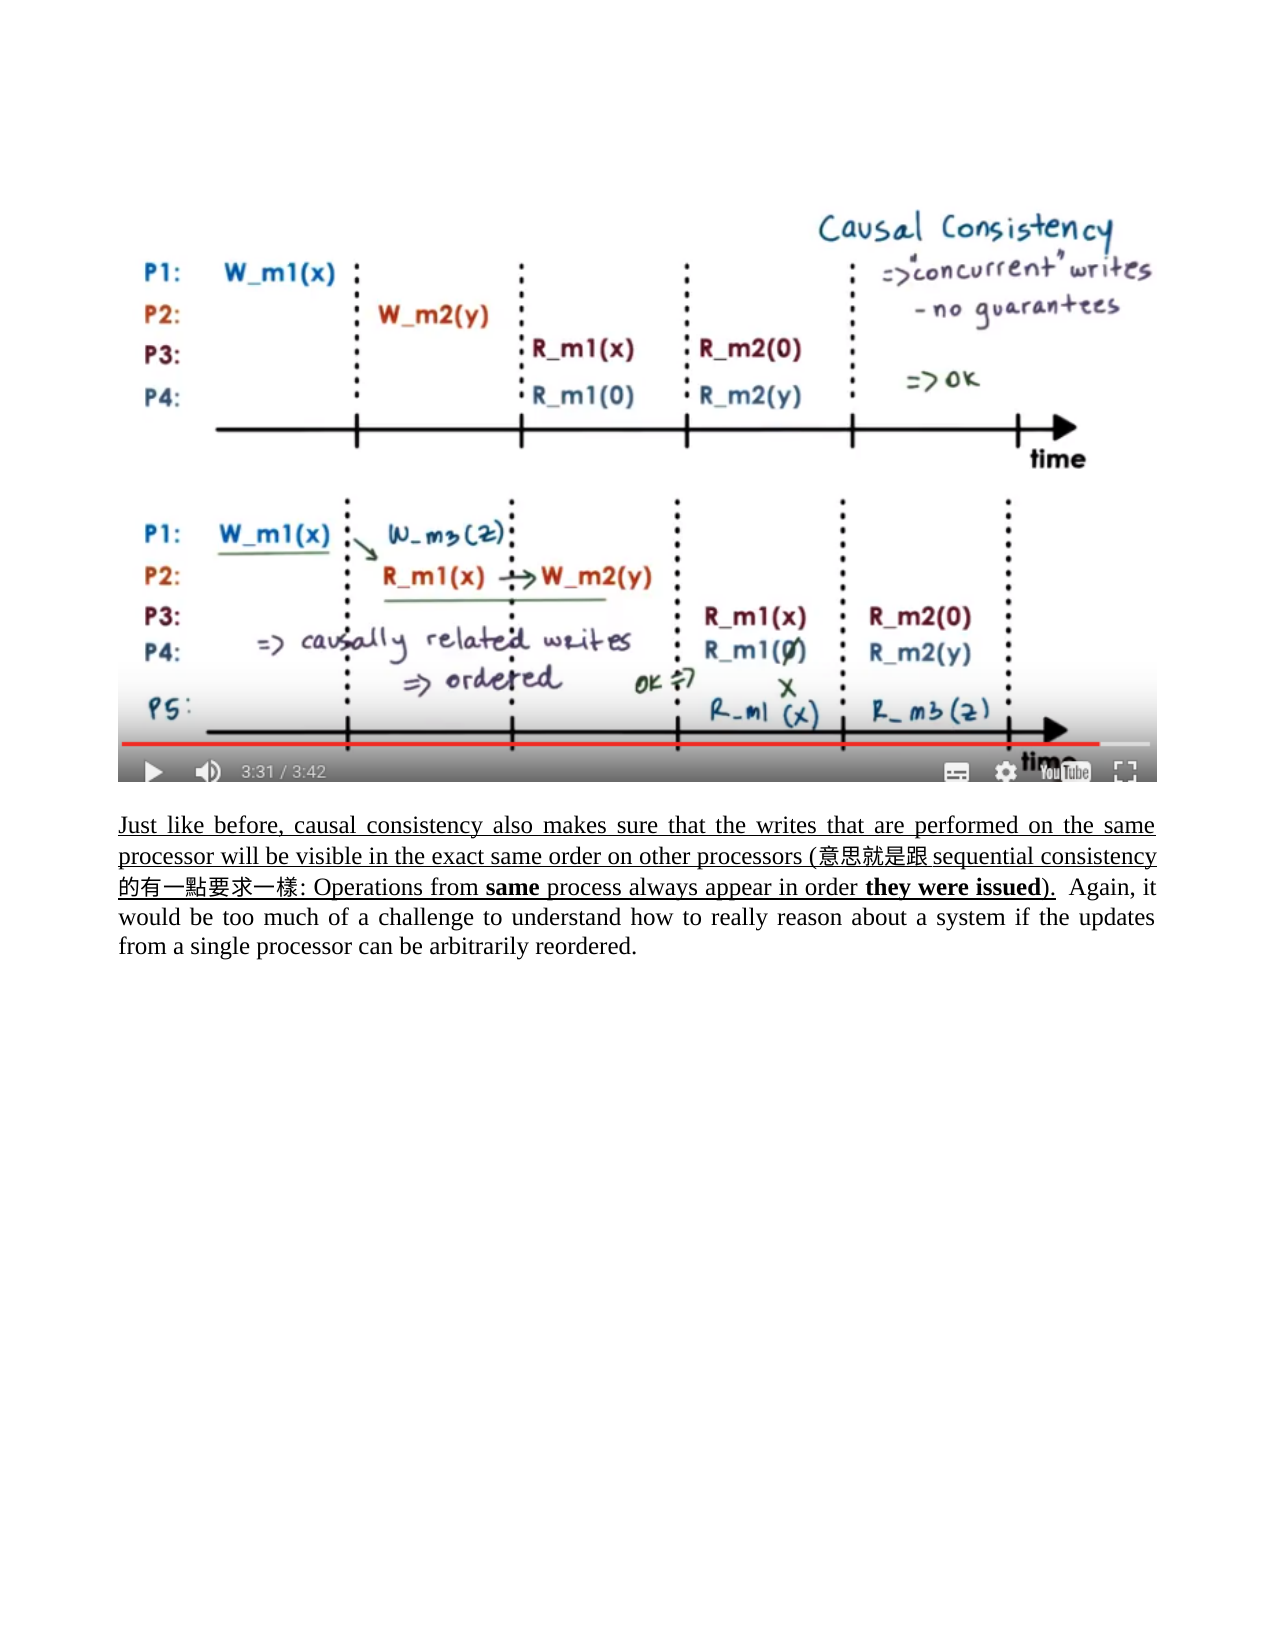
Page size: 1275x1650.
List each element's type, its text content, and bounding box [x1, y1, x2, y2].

picture [118, 204, 1157, 782]
text Just like before, causal consistency also makes sure that the writes that are performed on the same processor will be visible in the exact same order on other processors (意思就是跟sequential consistency [118, 810, 1157, 866]
text 的有一點要求一樣: Operations from same process always appear in order they were issued). Again, it would be too much of a challenge to understand how to really reason about a system if the updates from a single processor can be arbitrarily reordered. [118, 867, 1157, 959]
